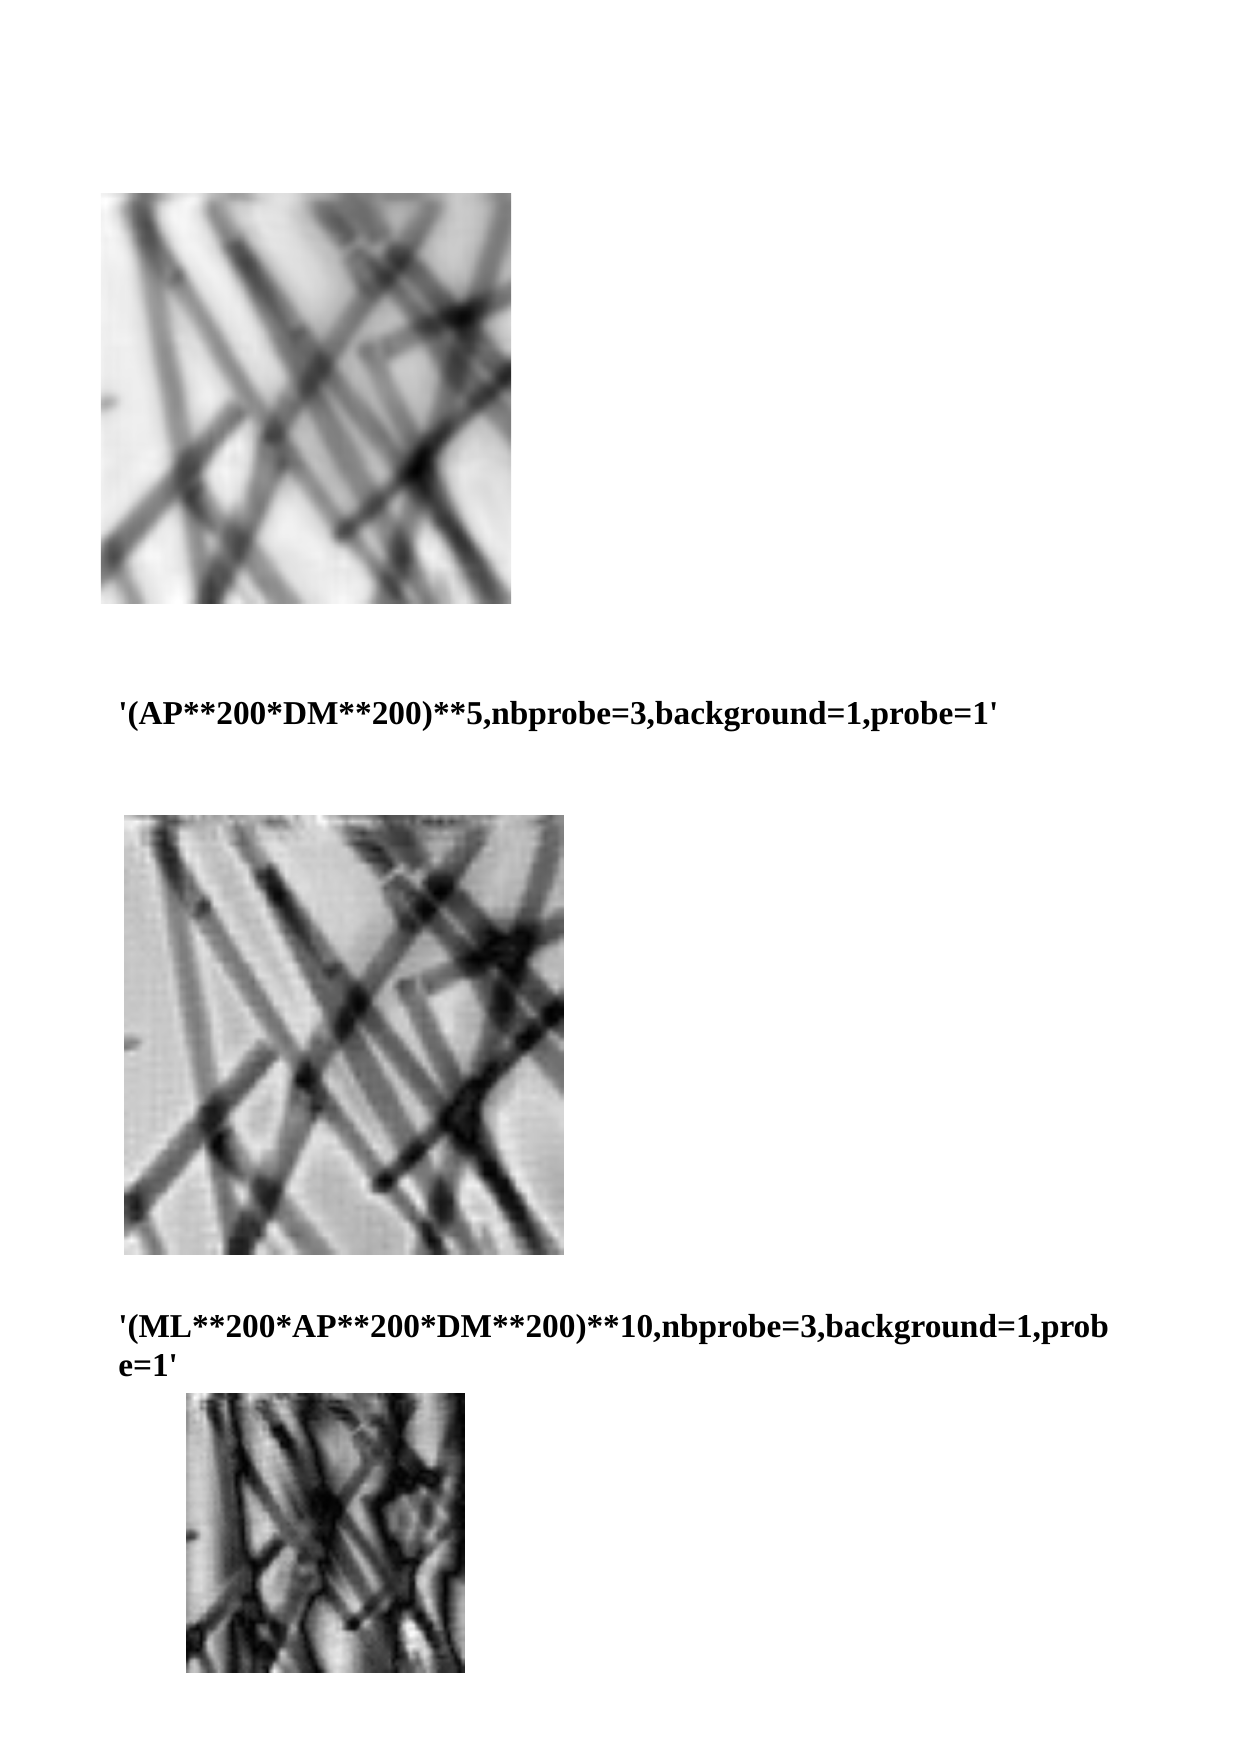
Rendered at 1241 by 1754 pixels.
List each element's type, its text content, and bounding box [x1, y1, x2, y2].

text '(ML**200*AP**200*DM**200)**10,nbprobe=3,background=1,probe=1' [118, 1306, 1122, 1383]
picture [186, 1393, 465, 1673]
text '(AP**200*DM**200)**5,nbprobe=3,background=1,probe=1' [118, 693, 1122, 731]
picture [124, 815, 564, 1255]
picture [100, 193, 512, 604]
